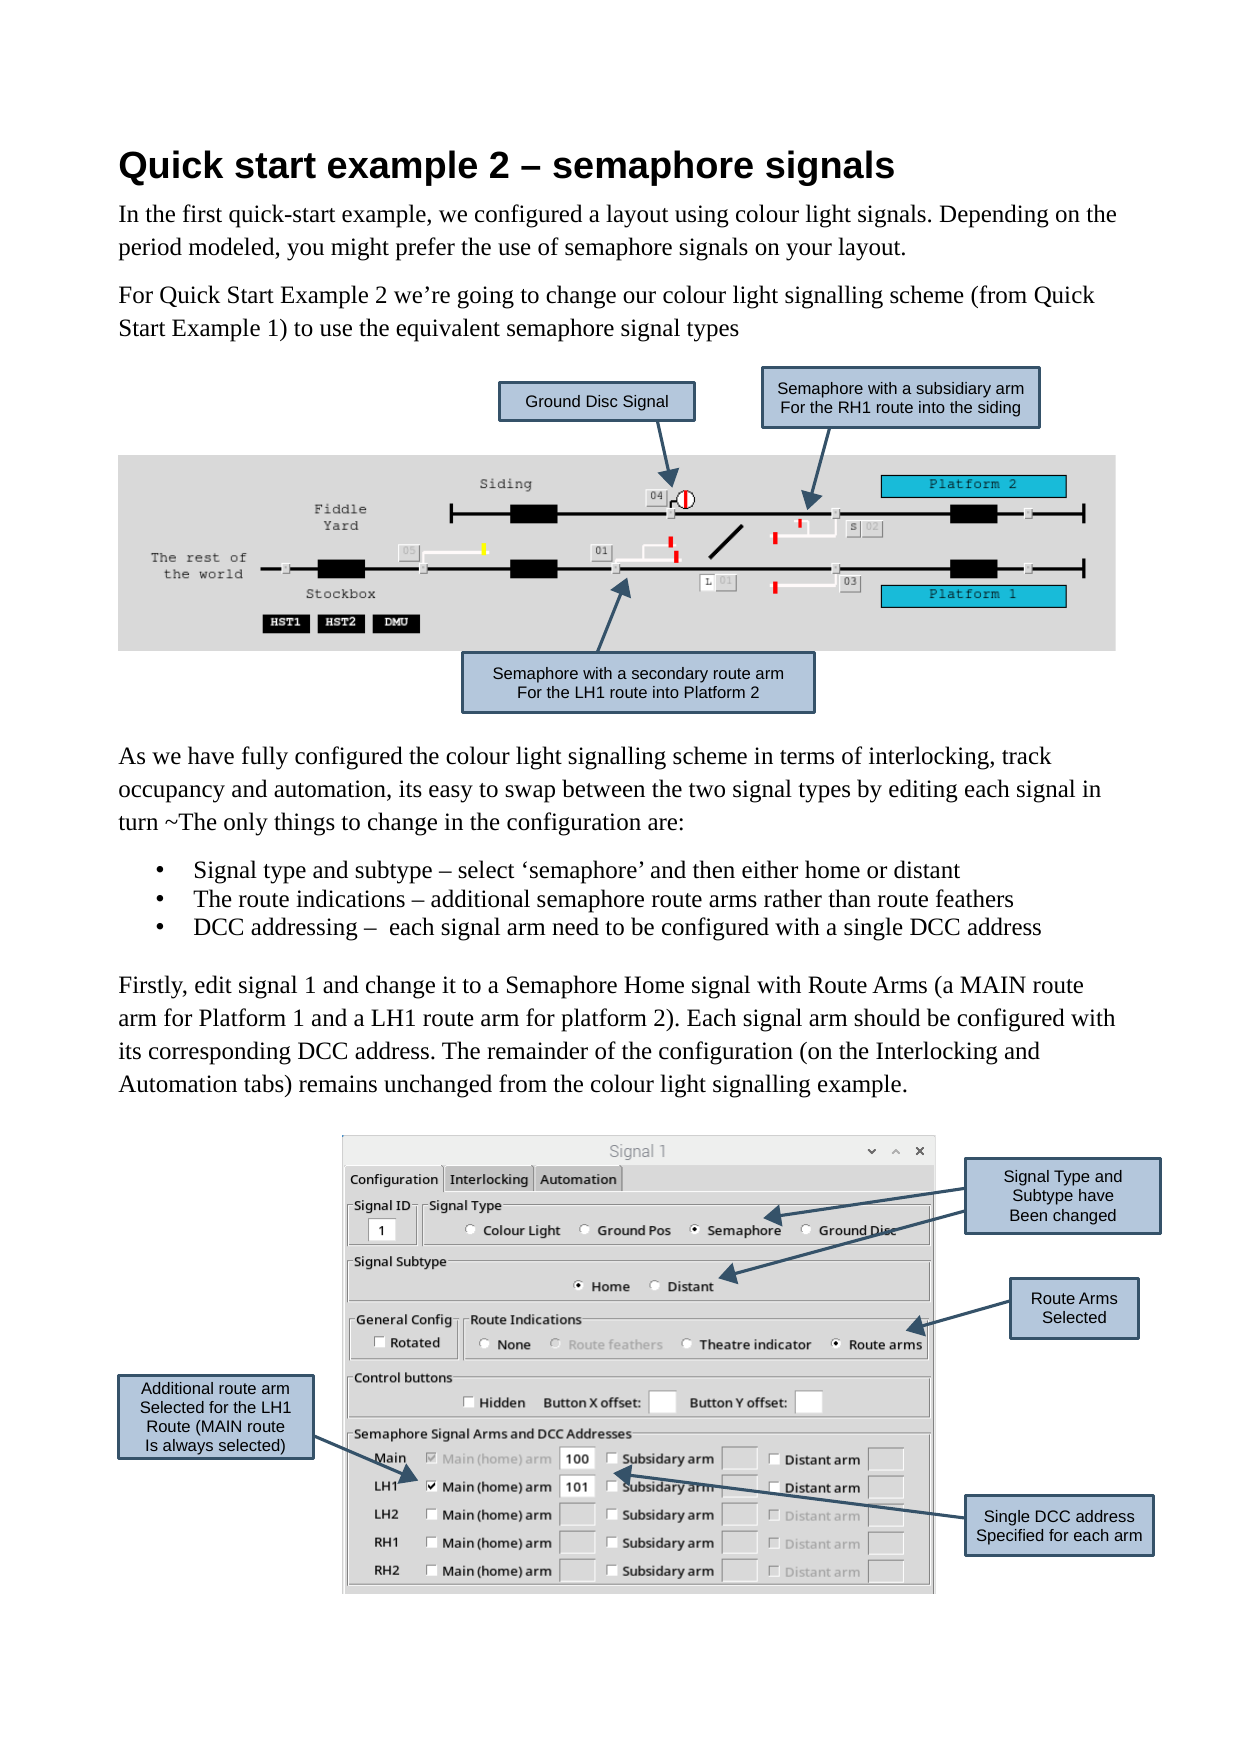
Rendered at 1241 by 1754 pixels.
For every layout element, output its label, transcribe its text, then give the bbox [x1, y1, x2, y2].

text For Quick Start Example 2 we’re going to change our colour light signalling scheme (from Quick Start Example 1) to use the equivalent semaphore signal types [118, 280, 1122, 342]
picture [342, 1135, 936, 1594]
list The route indications – additional semaphore route arms rather than route feathers [156, 884, 1122, 912]
list DCC addressing – each signal arm need to be configured with a single DCC address [156, 912, 1122, 941]
list Signal type and subtype – select ‘semaphore’ and then either home or distant [156, 855, 1122, 884]
subtitle Quick start example 2 – semaphore signals [118, 143, 1122, 187]
text Firstly, edit signal 1 and change it to a Semaphore Home signal with Route Arms (a MAIN route arm for Platform 1 and a LH1 route arm for platform 2). Each signal arm should be configured with its corresponding DCC address. The remainder of the configuration (on the Interlocking and Automation tabs) remains unchanged from the colour light signalling example. [118, 970, 1122, 1098]
text As we have fully configured the colour light signalling scheme in terms of interlocking, track occupancy and automation, its easy to swap between the two signal types by editing each signal in turn ~The only things to change in the configuration are: [118, 741, 1122, 836]
picture [118, 455, 1116, 651]
text In the first quick-start example, we configured a layout using colour light signals. Depending on the period modeled, you might prefer the use of semaphore signals on your layout. [118, 199, 1122, 261]
